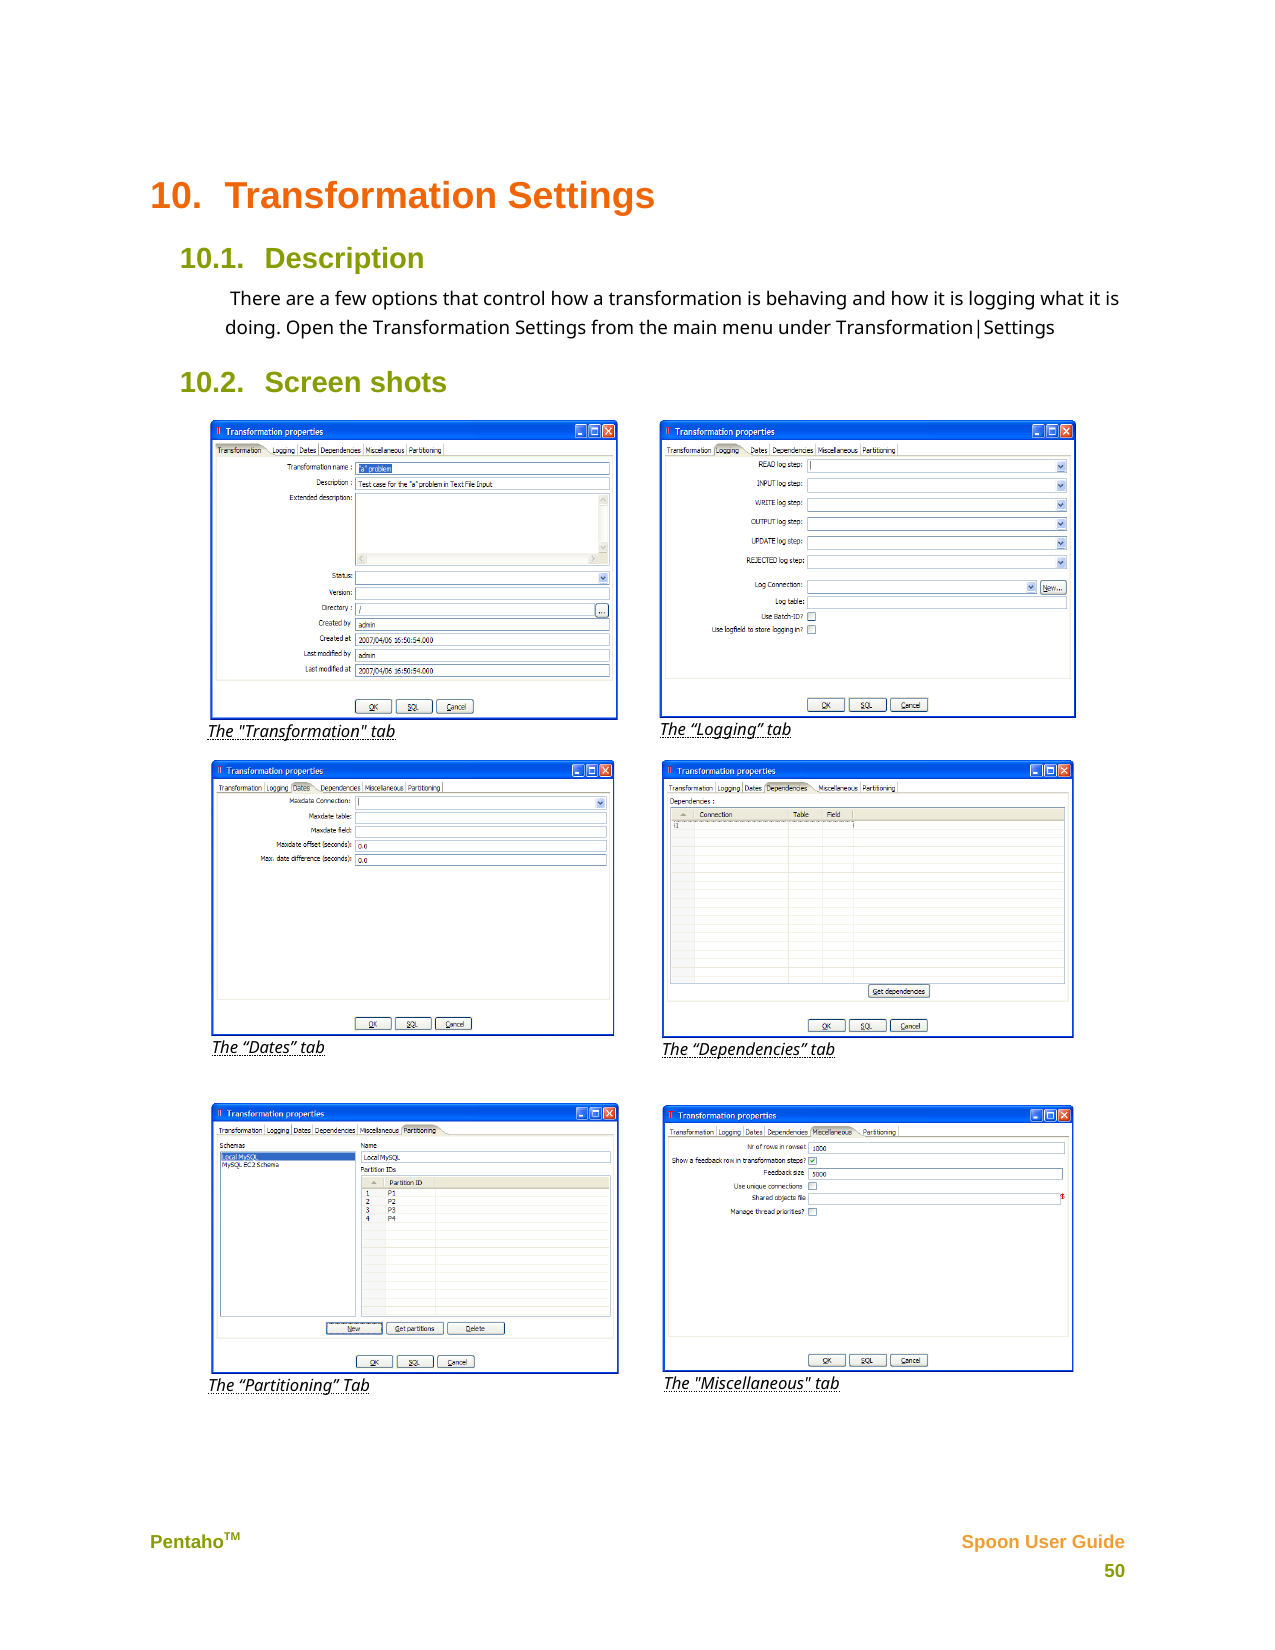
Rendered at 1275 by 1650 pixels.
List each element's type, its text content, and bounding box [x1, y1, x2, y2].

text The “Dependencies” tab [661, 760, 1075, 1061]
subtitle Screen shots [179, 365, 1125, 400]
text The “Logging” tab [659, 718, 1074, 741]
text The “Partitioning” Tab [208, 1103, 619, 1397]
picture [211, 1103, 619, 1374]
text The “Dates” tab [212, 760, 618, 1058]
text The "Transformation" tab [207, 421, 618, 742]
text The "Miscellaneous" tab [663, 1106, 1078, 1395]
picture [210, 420, 618, 720]
picture [662, 760, 1074, 1038]
subtitle Description [179, 241, 1125, 275]
picture [211, 760, 615, 1036]
subtitle Transformation Settings [150, 181, 1125, 216]
text There are a few options that control how a transformation is behaving and how it is logging what it is doing. Open the Transformation Settings from the main menu under Transformation|Settings [225, 282, 1125, 340]
picture [662, 1105, 1074, 1372]
picture [659, 420, 1076, 718]
